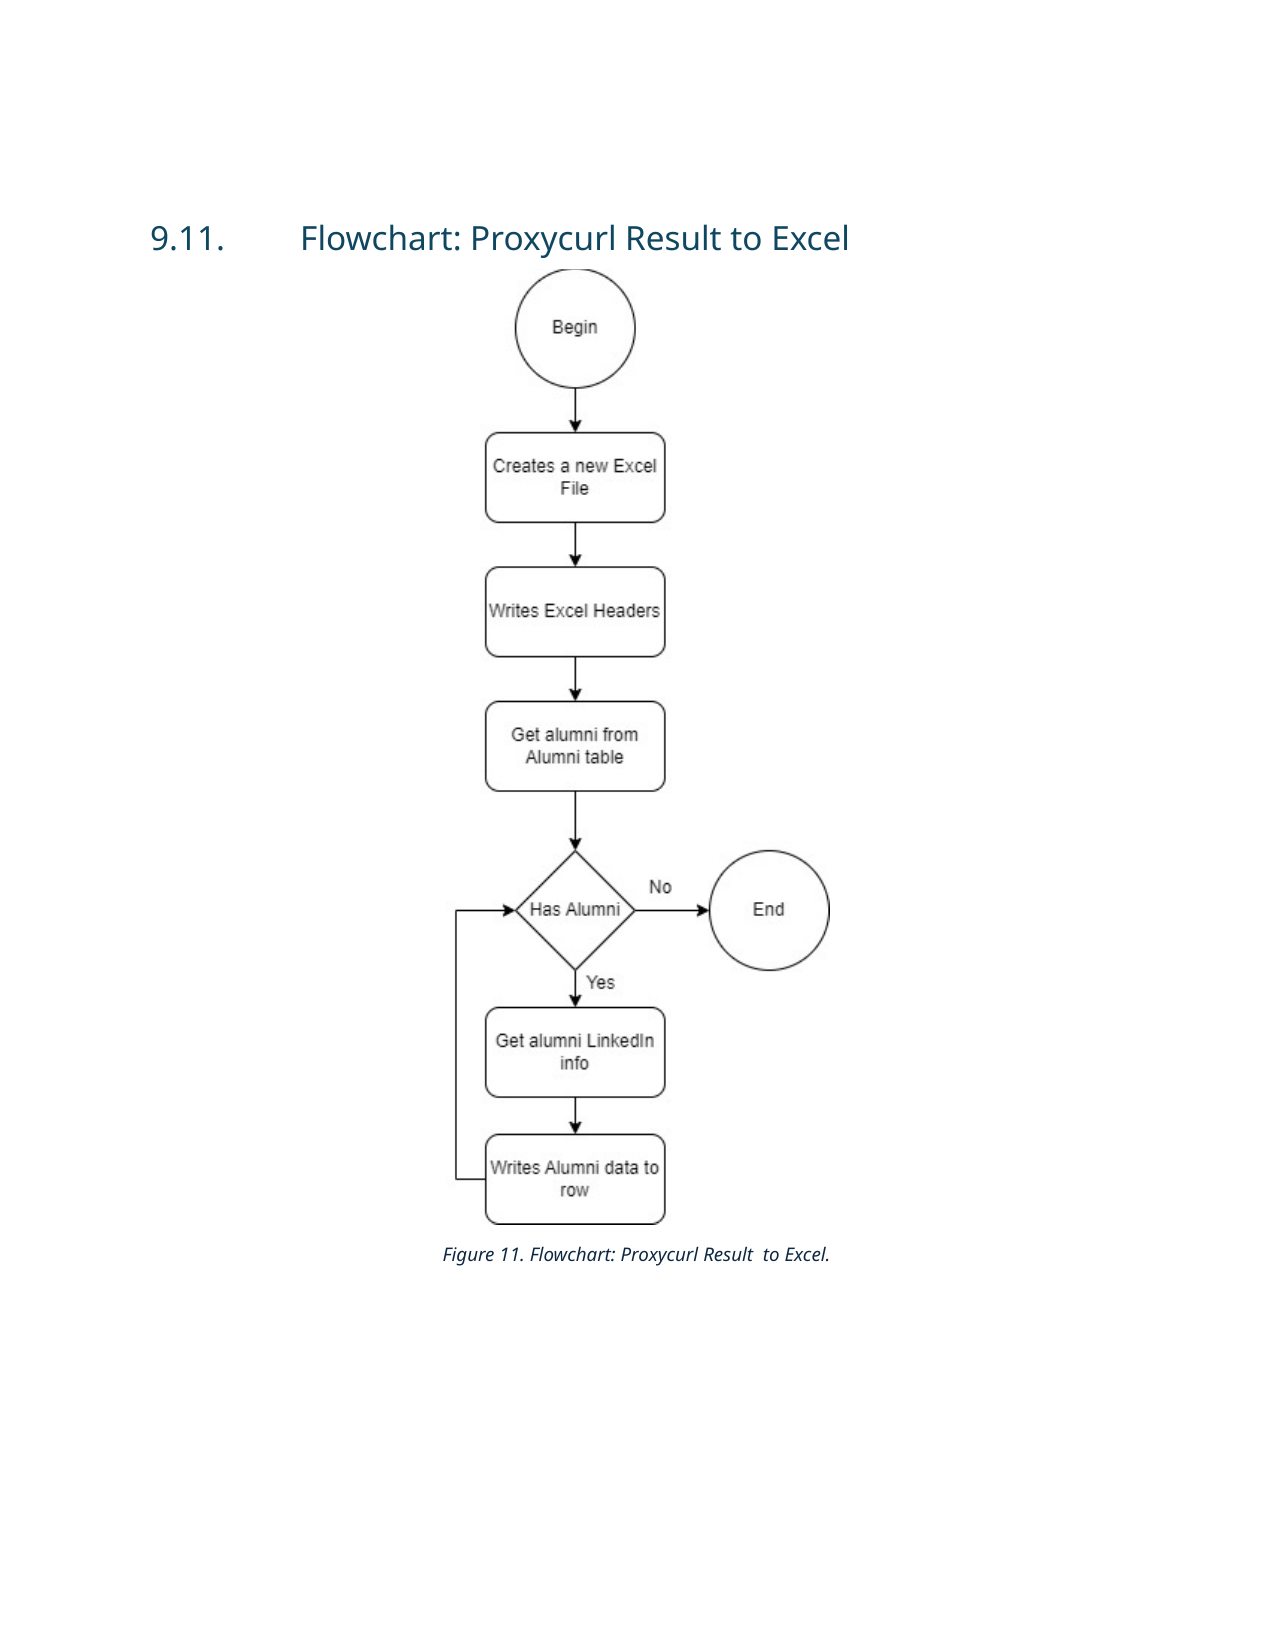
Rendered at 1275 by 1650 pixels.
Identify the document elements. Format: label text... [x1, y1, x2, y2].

subtitle Flowchart: Proxycurl Result to Excel [150, 215, 1125, 260]
text Figure 11. Flowchart: Proxycurl Result to Excel. [150, 1241, 1125, 1267]
